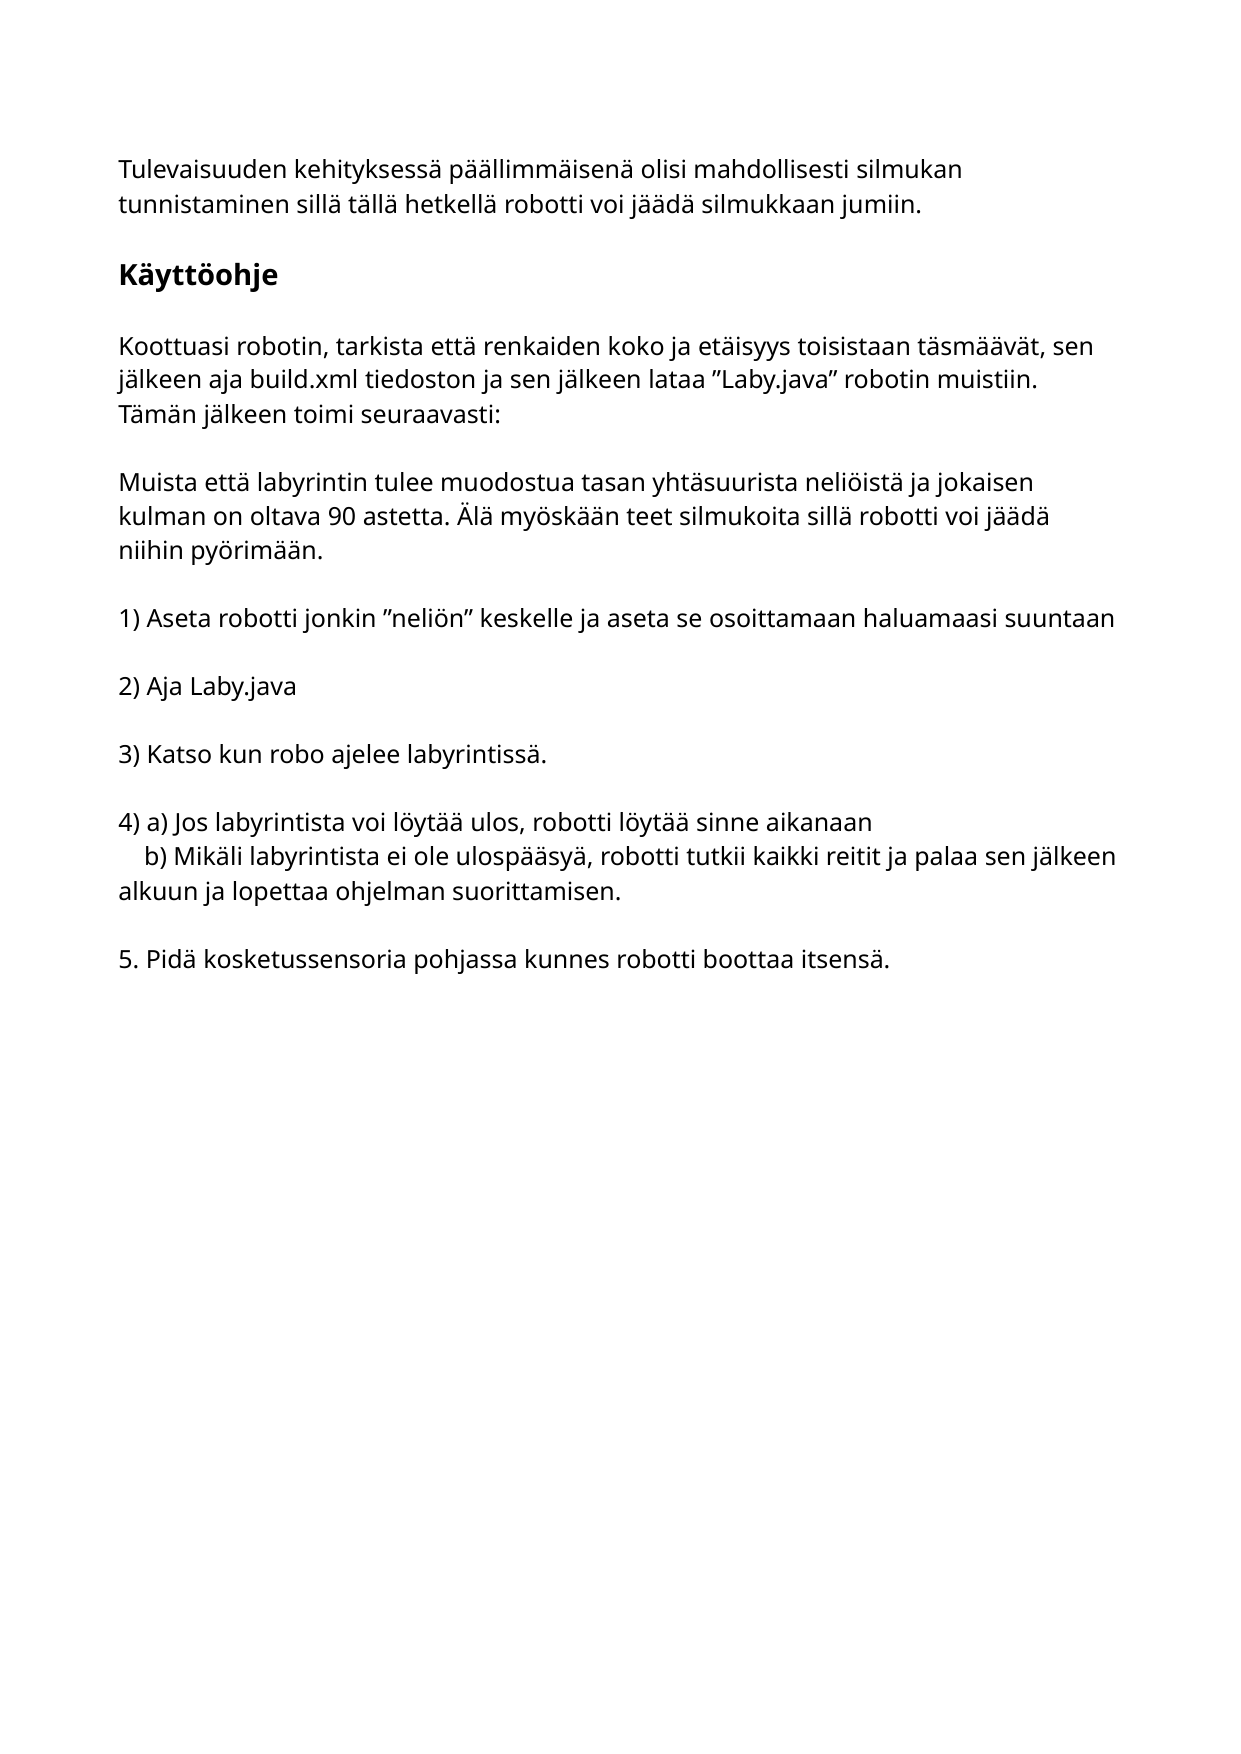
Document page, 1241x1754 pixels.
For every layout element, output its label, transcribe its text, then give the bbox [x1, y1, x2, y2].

text Koottuasi robotin, tarkista että renkaiden koko ja etäisyys toisistaan täsmäävät, sen jälkeen aja build.xml tiedoston ja sen jälkeen lataa ”Laby.java” robotin muistiin. Tämän jälkeen toimi seuraavasti: [118, 328, 1122, 430]
text 5. Pidä kosketussensoria pohjassa kunnes robotti boottaa itsensä. [118, 941, 1122, 975]
text Muista että labyrintin tulee muodostua tasan yhtäsuurista neliöistä ja jokaisen kulman on oltava 90 astetta. Älä myöskään teet silmukoita sillä robotti voi jäädä niihin pyörimään. [118, 464, 1122, 567]
text 3) Katso kun robo ajelee labyrintissä. [118, 737, 1122, 771]
text Käyttöohje [118, 254, 1122, 294]
text Tulevaisuuden kehityksessä päällimmäisenä olisi mahdollisesti silmukan tunnistaminen sillä tällä hetkellä robotti voi jäädä silmukkaan jumiin. [118, 152, 1122, 220]
text b) Mikäli labyrintista ei ole ulospääsyä, robotti tutkii kaikki reitit ja palaa sen jälkeen alkuun ja lopettaa ohjelman suorittamisen. [118, 839, 1122, 907]
text 2) Aja Laby.java [118, 669, 1122, 703]
text 1) Aseta robotti jonkin ”neliön” keskelle ja aseta se osoittamaan haluamaasi suuntaan [118, 601, 1122, 635]
text 4) a) Jos labyrintista voi löytää ulos, robotti löytää sinne aikanaan [118, 805, 1122, 839]
